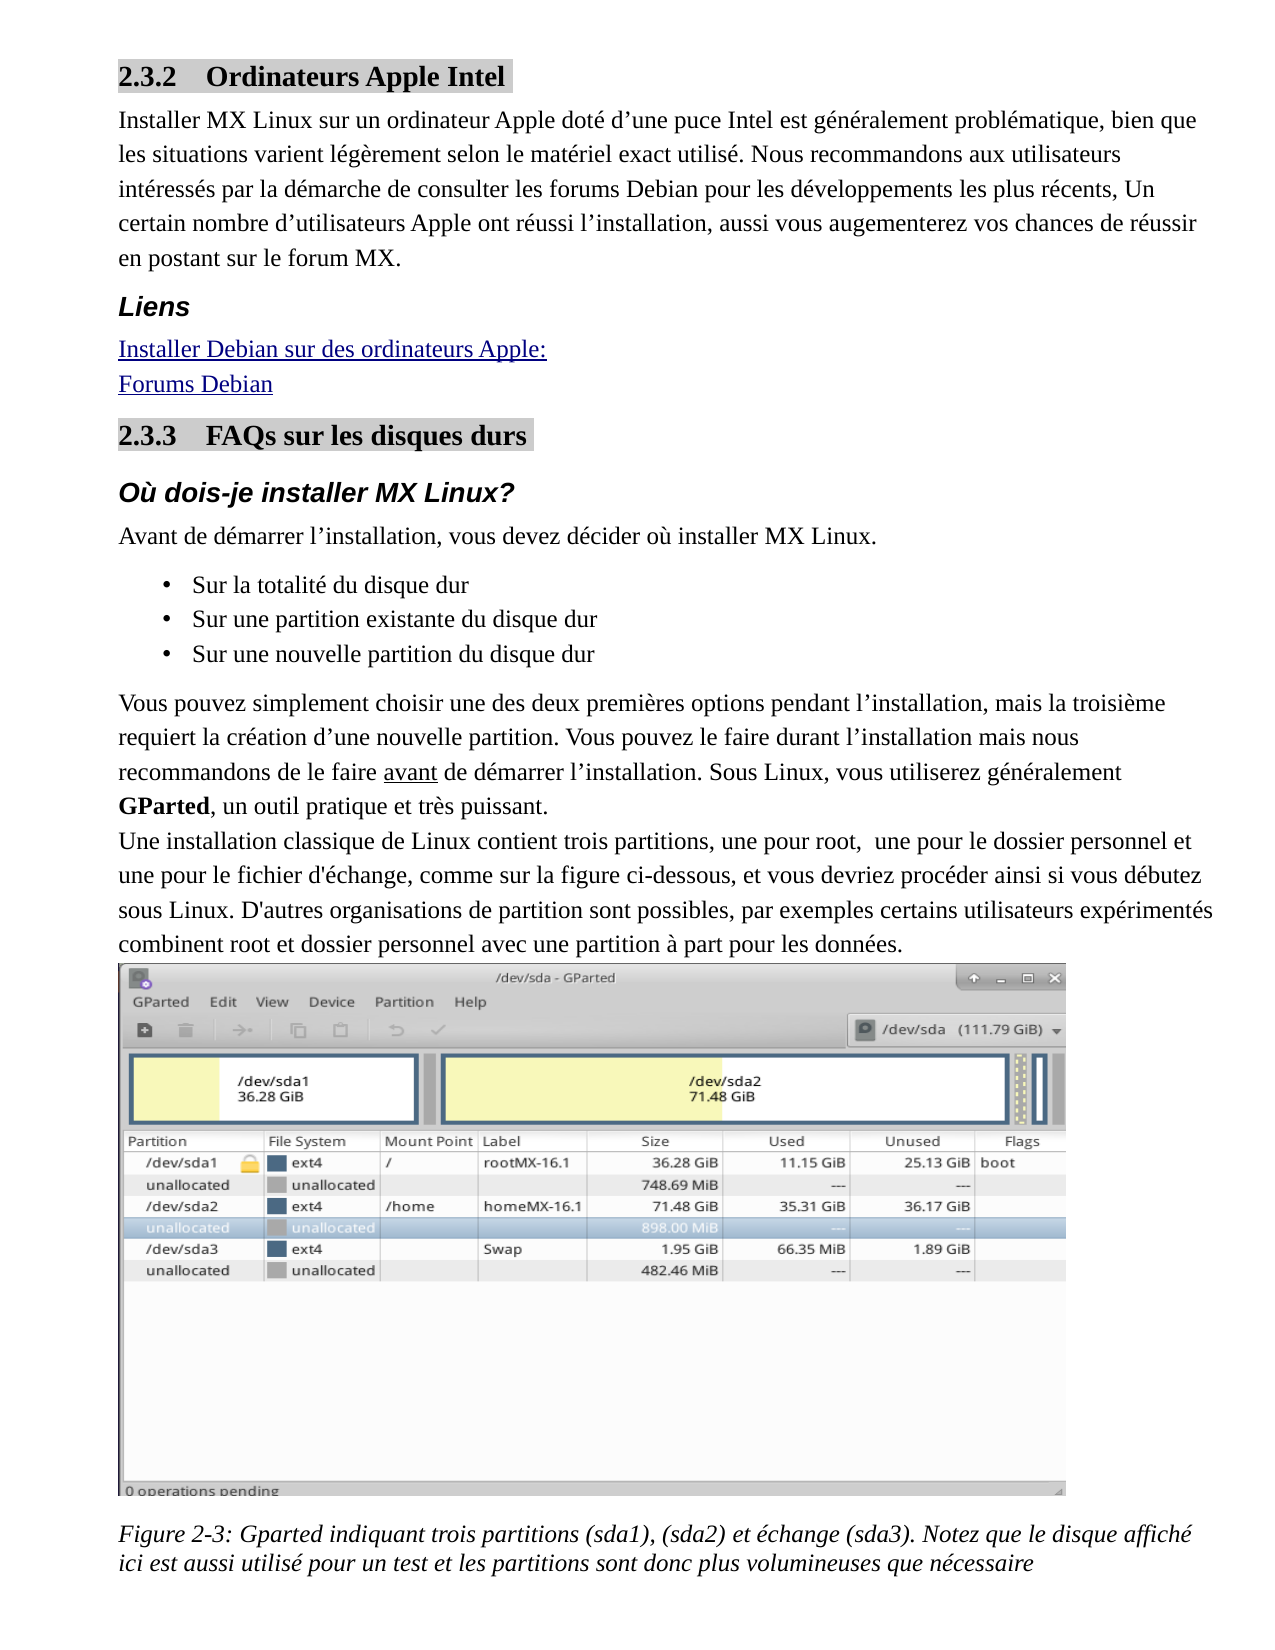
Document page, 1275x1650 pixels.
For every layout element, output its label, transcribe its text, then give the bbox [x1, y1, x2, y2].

list Sur une nouvelle partition du disque dur [162, 639, 1216, 668]
subtitle 2.3.2 Ordinateurs Apple Intel [513, 59, 1216, 93]
text Une installation classique de Linux contient trois partitions, une pour root, une pour le dossier personnel et une pour le fichier d'échange, comme sur la figure ci-dessous, et vous devriez procéder ainsi si vous débutez sous Linux. D'autres organisations de partition sont possibles, par exemples certains utilisateurs expérimentés combinent root et dossier personnel avec une partition à part pour les données. [118, 826, 1216, 958]
text Forums Debian [118, 369, 1216, 398]
text Figure 2-3: Gparted indiquant trois partitions (sda1), (sda2) et échange (sda3). Notez que le disque affiché ici est aussi utilisé pour un test et les partitions sont donc plus volumineuses que nécessaire [118, 1519, 1216, 1576]
text Avant de démarrer l’installation, vous devez décider où installer MX Linux. [118, 521, 1216, 549]
picture [118, 963, 1066, 1496]
subtitle Liens [118, 290, 1216, 322]
text Installer MX Linux sur un ordinateur Apple doté d’une puce Intel est généralement problématique, bien que les situations varient légèrement selon le matériel exact utilisé. Nous recommandons aux utilisateurs intéressés par la démarche de consulter les forums Debian pour les développements les plus récents, Un certain nombre d’utilisateurs Apple ont réussi l’installation, aussi vous augementerez vos chances de réussir en postant sur le forum MX. [118, 105, 1216, 272]
list Sur la totalité du disque dur [162, 570, 1216, 599]
text Vous pouvez simplement choisir une des deux premières options pendant l’installation, mais la troisième requiert la création d’une nouvelle partition. Vous pouvez le faire durant l’installation mais nous recommandons de le faire avant de démarrer l’installation. Sous Linux, vous utiliserez généralement GParted, un outil pratique et très puissant. [118, 688, 1216, 820]
subtitle Où dois-je installer MX Linux? [118, 476, 1216, 508]
subtitle 2.3.3 FAQs sur les disques durs [534, 418, 1216, 451]
text Installer Debian sur des ordinateurs Apple: [118, 334, 1216, 363]
list Sur une partition existante du disque dur [162, 604, 1216, 633]
